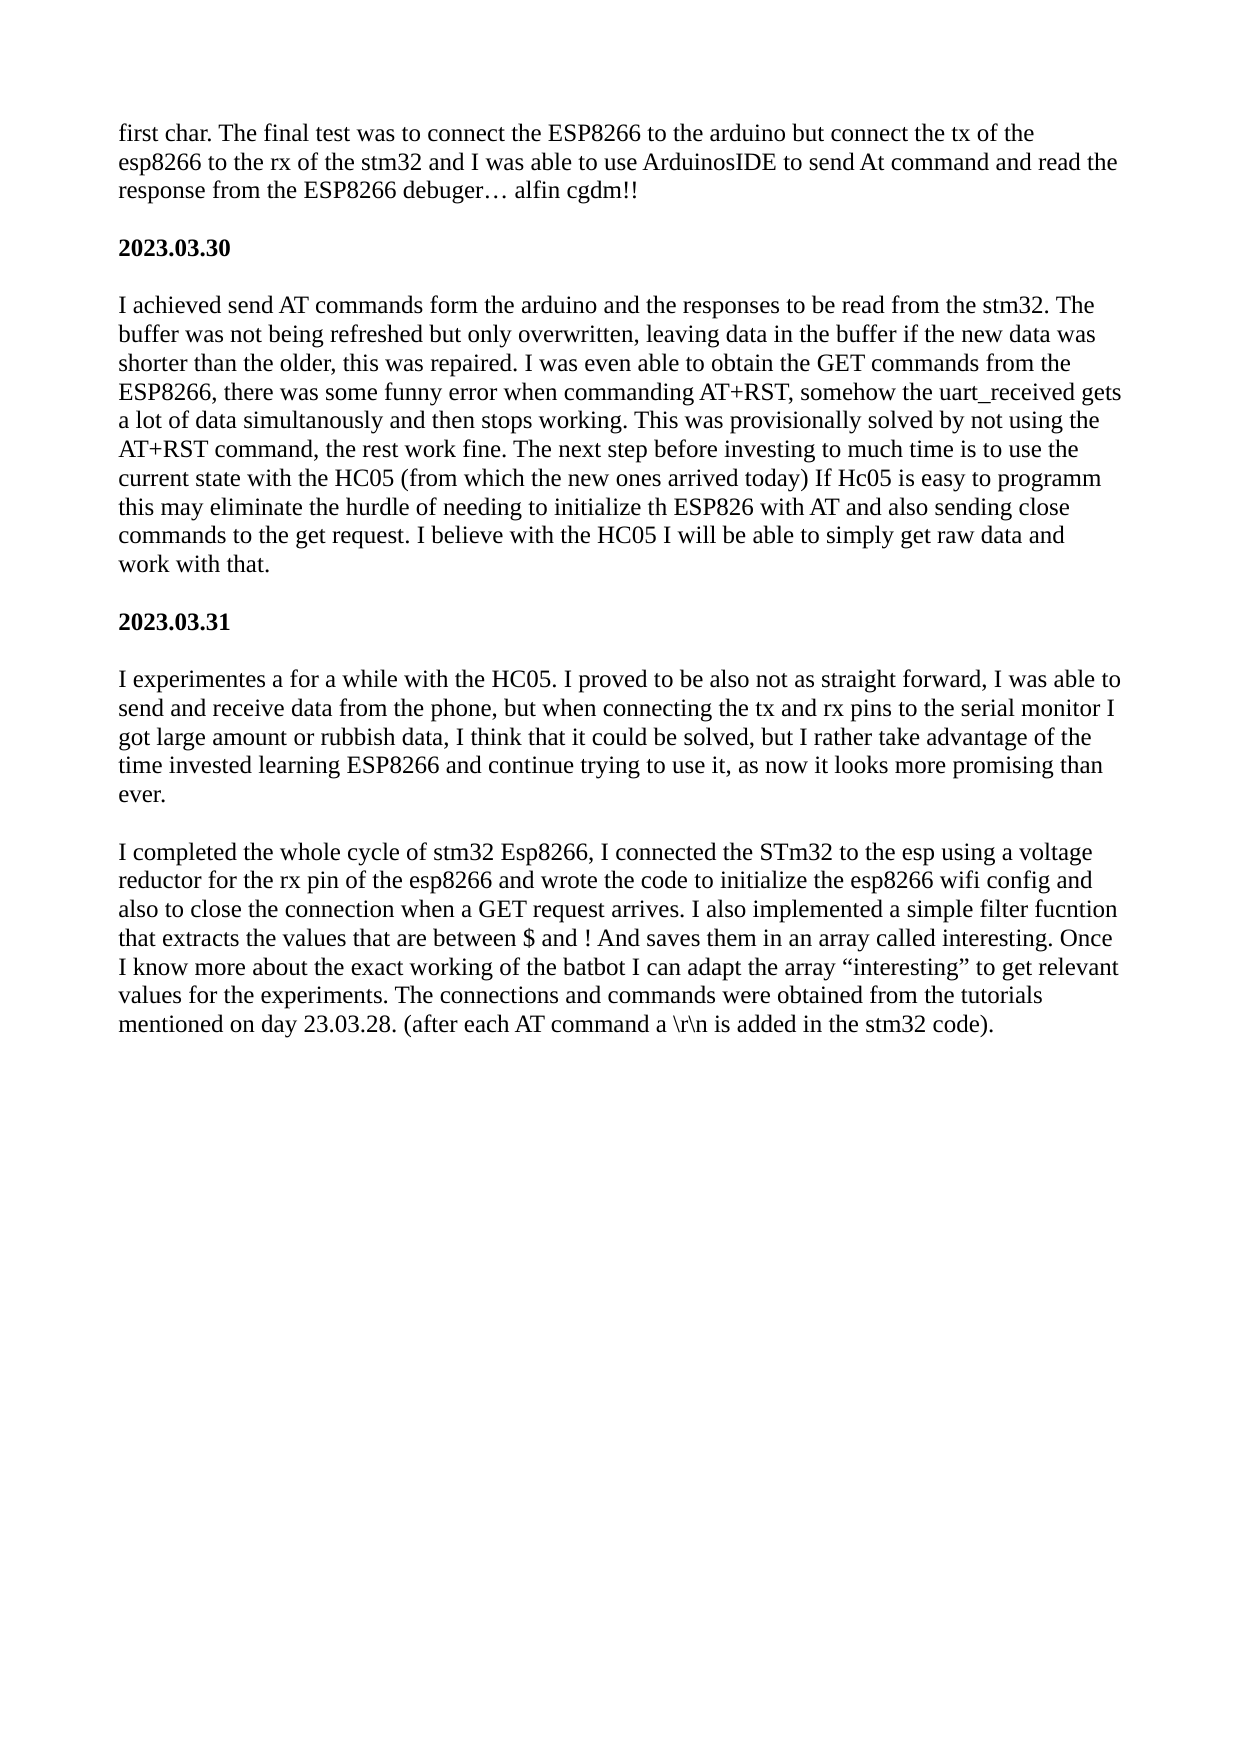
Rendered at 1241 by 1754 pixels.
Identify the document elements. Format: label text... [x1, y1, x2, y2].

text first char. The final test was to connect the ESP8266 to the arduino but connect the tx of the esp8266 to the rx of the stm32 and I was able to use ArduinosIDE to send At command and read the response from the ESP8266 debuger… alfin cgdm!! [118, 118, 1122, 204]
text I experimentes a for a while with the HC05. I proved to be also not as straight forward, I was able to send and receive data from the phone, but when connecting the tx and rx pins to the serial monitor I got large amount or rubbish data, I think that it could be solved, but I rather take advantage of the time invested learning ESP8266 and continue trying to use it, as now it looks more promising than ever. [118, 664, 1122, 808]
text I achieved send AT commands form the arduino and the responses to be read from the stm32. The buffer was not being refreshed but only overwritten, leaving data in the buffer if the new data was shorter than the older, this was repaired. I was even able to obtain the GET commands from the ESP8266, there was some funny error when commanding AT+RST, somehow the uart_received gets a lot of data simultanously and then stops working. This was provisionally solved by not using the AT+RST command, the rest work fine. The next step before investing to much time is to use the current state with the HC05 (from which the new ones arrived today) If Hc05 is easy to programm this may eliminate the hurdle of needing to initialize th ESP826 with AT and also sending close commands to the get request. I believe with the HC05 I will be able to simply get raw data and work with that. [118, 291, 1122, 578]
text I completed the whole cycle of stm32 Esp8266, I connected the STm32 to the esp using a voltage reductor for the rx pin of the esp8266 and wrote the code to initialize the esp8266 wifi config and also to close the connection when a GET request arrives. I also implemented a simple filter fucntion that extracts the values that are between $ and ! And saves them in an array called interesting. Once I know more about the exact working of the batbot I can adapt the array “interesting” to get relevant values for the experiments. The connections and commands were obtained from the tutorials mentioned on day 23.03.28. (after each AT command a \r\n is added in the stm32 code). [118, 837, 1122, 1038]
text 2023.03.30 [118, 233, 1122, 262]
text 2023.03.31 [118, 607, 1122, 636]
